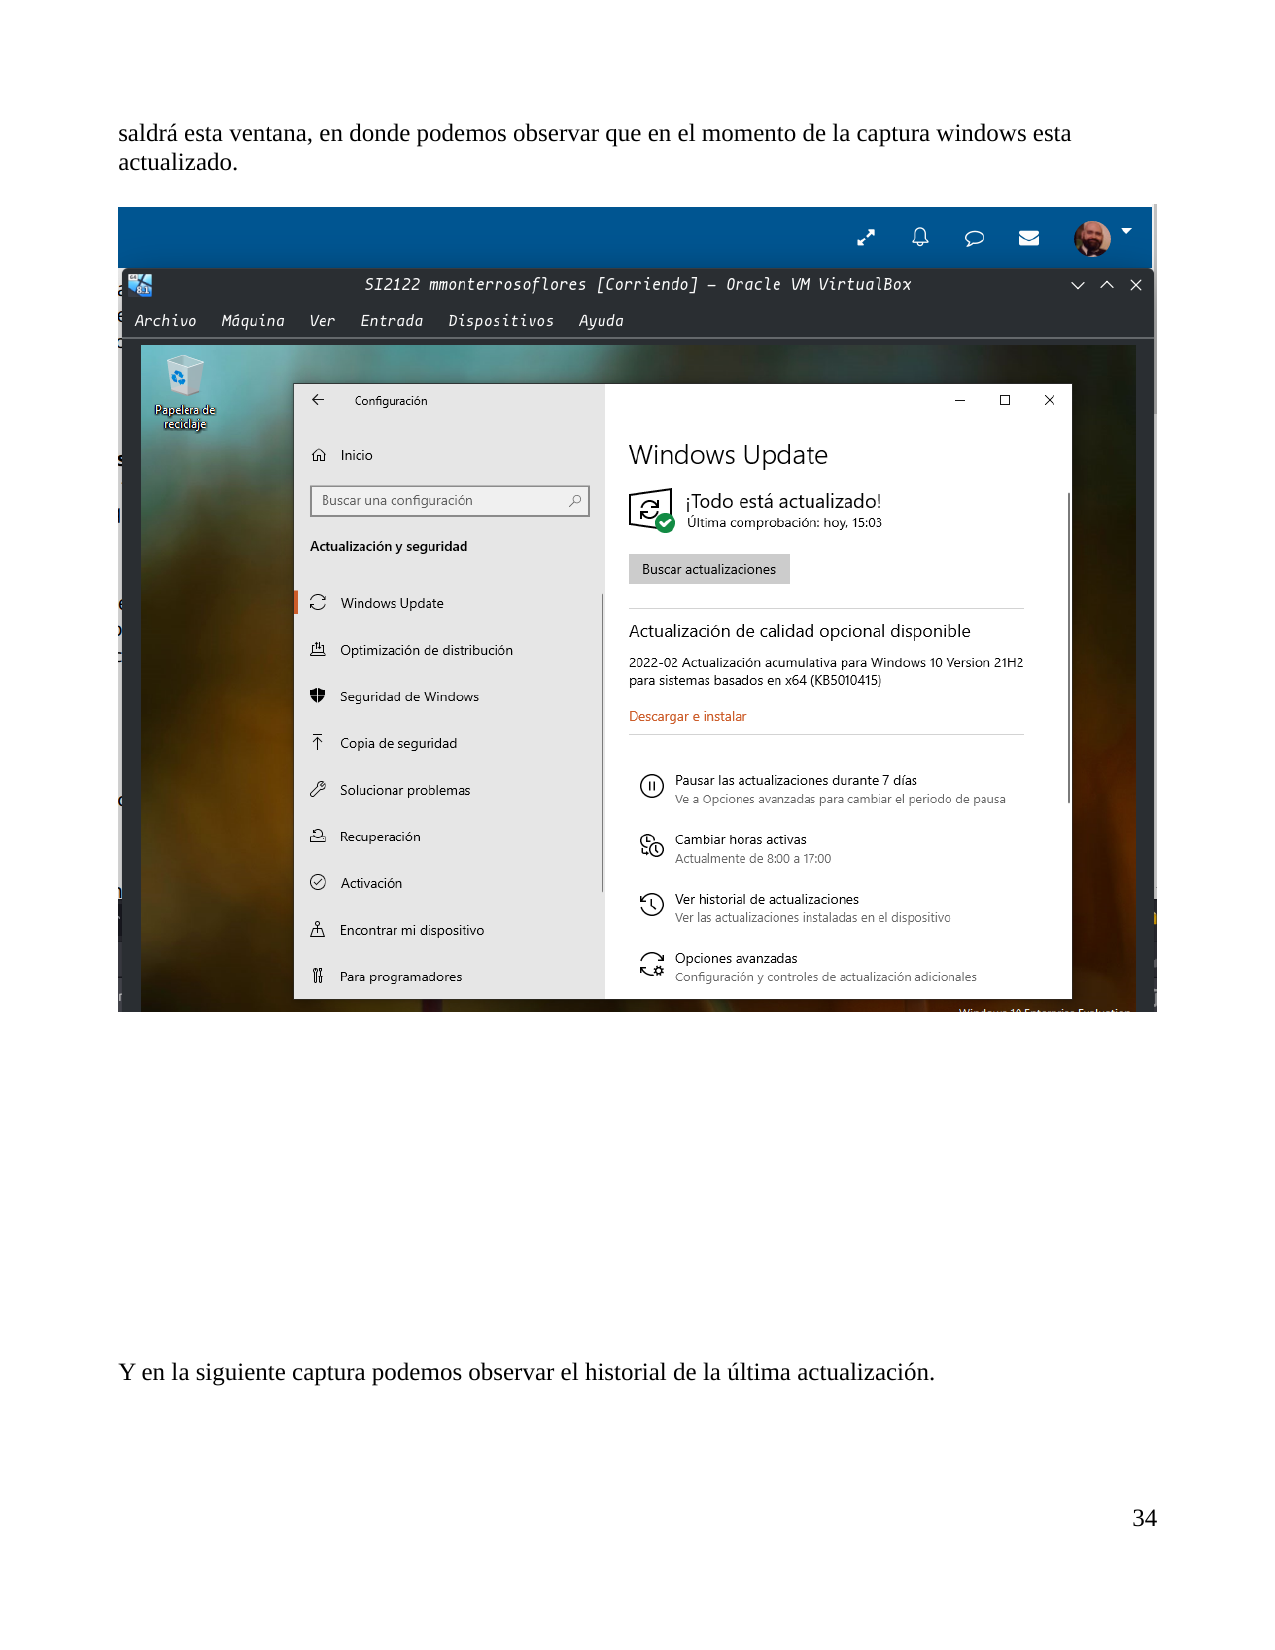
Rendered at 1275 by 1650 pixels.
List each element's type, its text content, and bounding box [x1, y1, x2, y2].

table_header [118, 1012, 1157, 1041]
picture [118, 204, 1157, 1012]
text Y en la siguiente captura podemos observar el historial de la última actualización. [118, 1357, 1157, 1386]
text saldrá esta ventana, en donde podemos observar que en el momento de la captura windows esta actualizado. [118, 118, 1157, 176]
